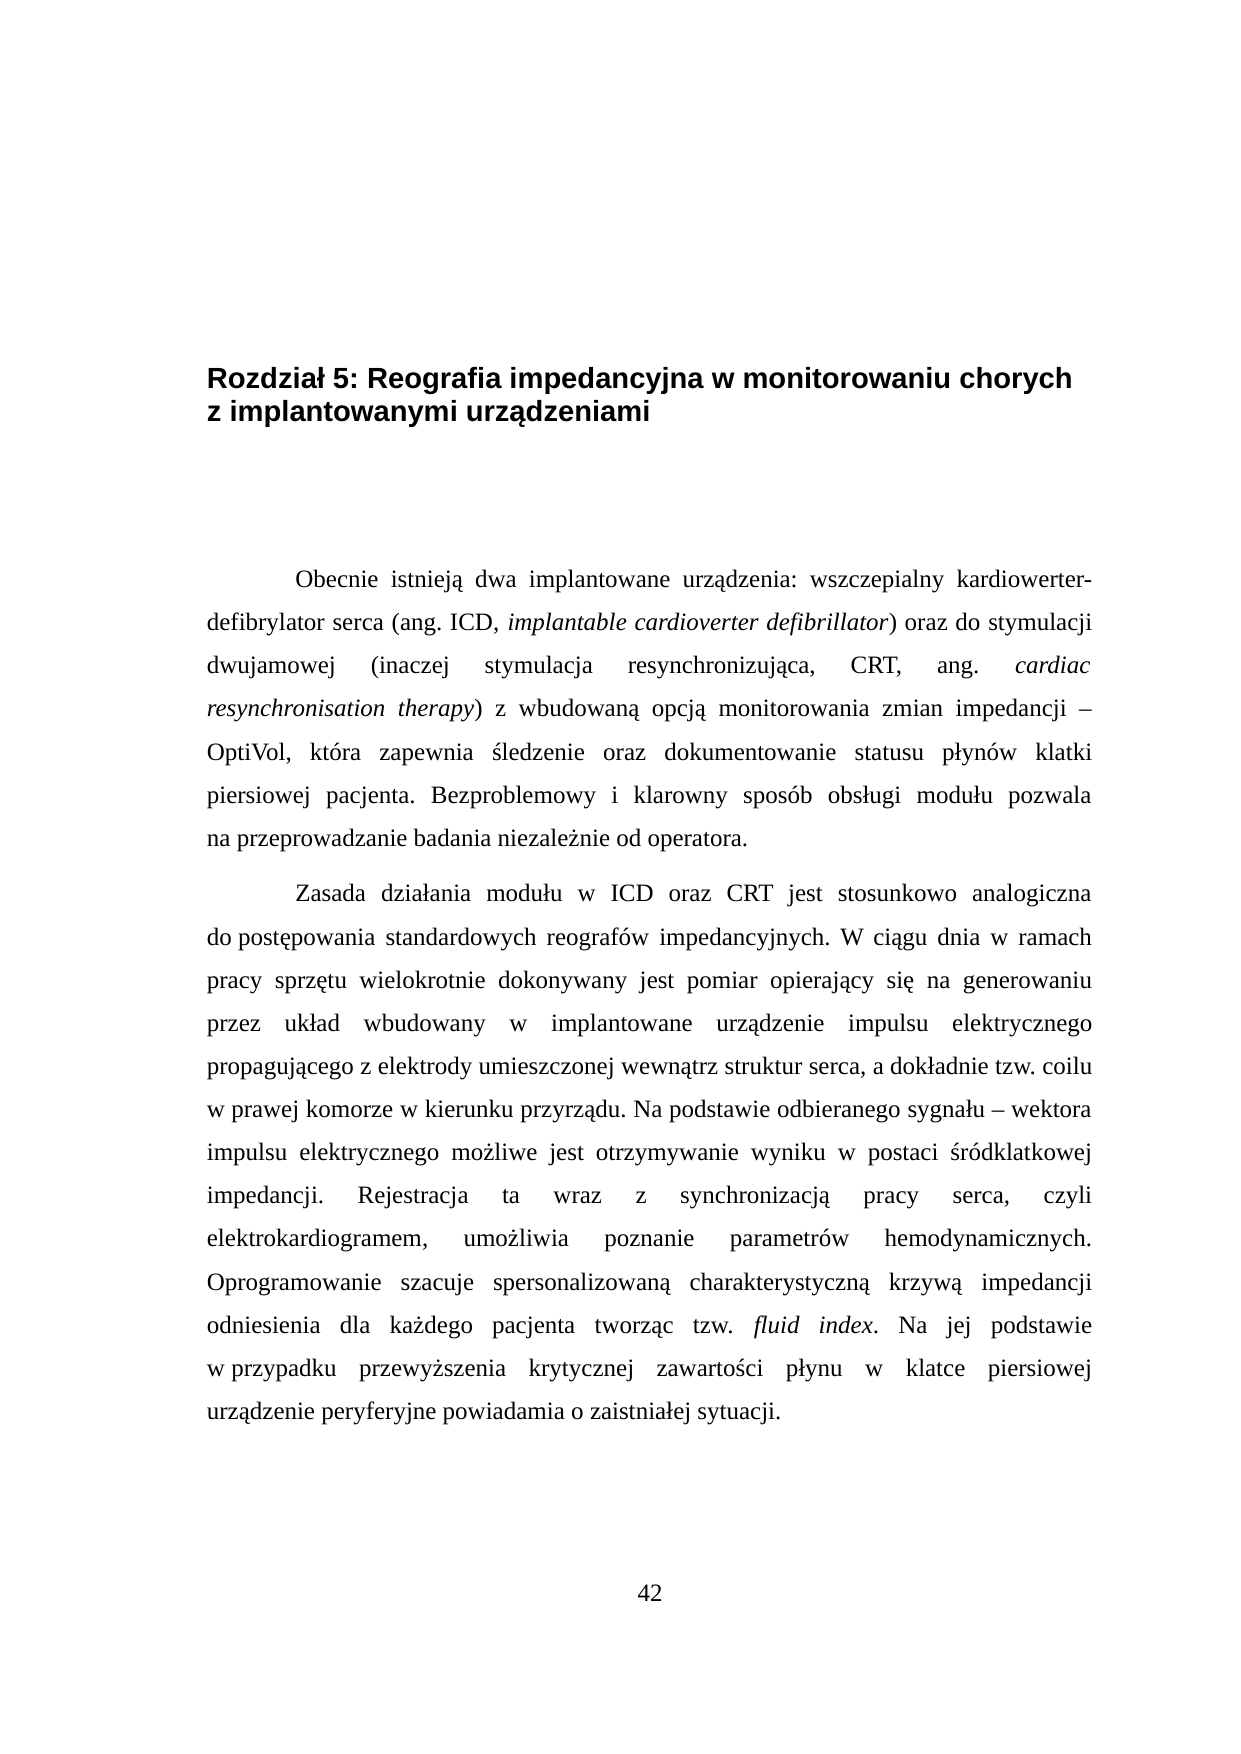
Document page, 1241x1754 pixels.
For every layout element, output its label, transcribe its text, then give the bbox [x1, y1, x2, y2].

text Zasada działania modułu w ICD oraz CRT jest stosunkowo analogiczna do postępowania standardowych reografów impedancyjnych. W ciągu dnia w ramach pracy sprzętu wielokrotnie dokonywany jest pomiar opierający się na generowaniu przez układ wbudowany w implantowane urządzenie impulsu elektrycznego propagującego z elektrody umieszczonej wewnątrz struktur serca, a dokładnie tzw. coilu w prawej komorze w kierunku przyrządu. Na podstawie odbieranego sygnału – wektora impulsu elektrycznego możliwe jest otrzymywanie wyniku w postaci śródklatkowej impedancji. Rejestracja ta wraz z synchronizacją pracy serca, czyli elektrokardiogramem, umożliwia poznanie parametrów hemodynamicznych. Oprogramowanie szacuje spersonalizowaną charakterystyczną krzywą impedancji odniesienia dla każdego pacjenta tworząc tzw. fluid index. Na jej podstawie w przypadku przewyższenia krytycznej zawartości płynu w klatce piersiowej urządzenie peryferyjne powiadamia o zaistniałej sytuacji. [207, 878, 1093, 1425]
subtitle Rozdział 5: Reografia impedancyjna w monitorowaniu chorych z implantowanymi urządzeniami [207, 361, 1093, 428]
text Obecnie istnieją dwa implantowane urządzenia: wszczepialny kardiowerter-defibrylator serca (ang. ICD, implantable cardioverter defibrillator) oraz do stymulacji dwujamowej (inaczej stymulacja resynchronizująca, CRT, ang. cardiac resynchronisation therapy) z wbudowaną opcją monitorowania zmian impedancji – OptiVol, która zapewnia śledzenie oraz dokumentowanie statusu płynów klatki piersiowej pacjenta. Bezproblemowy i klarowny sposób obsługi modułu pozwala na przeprowadzanie badania niezależnie od operatora. [207, 564, 1093, 852]
